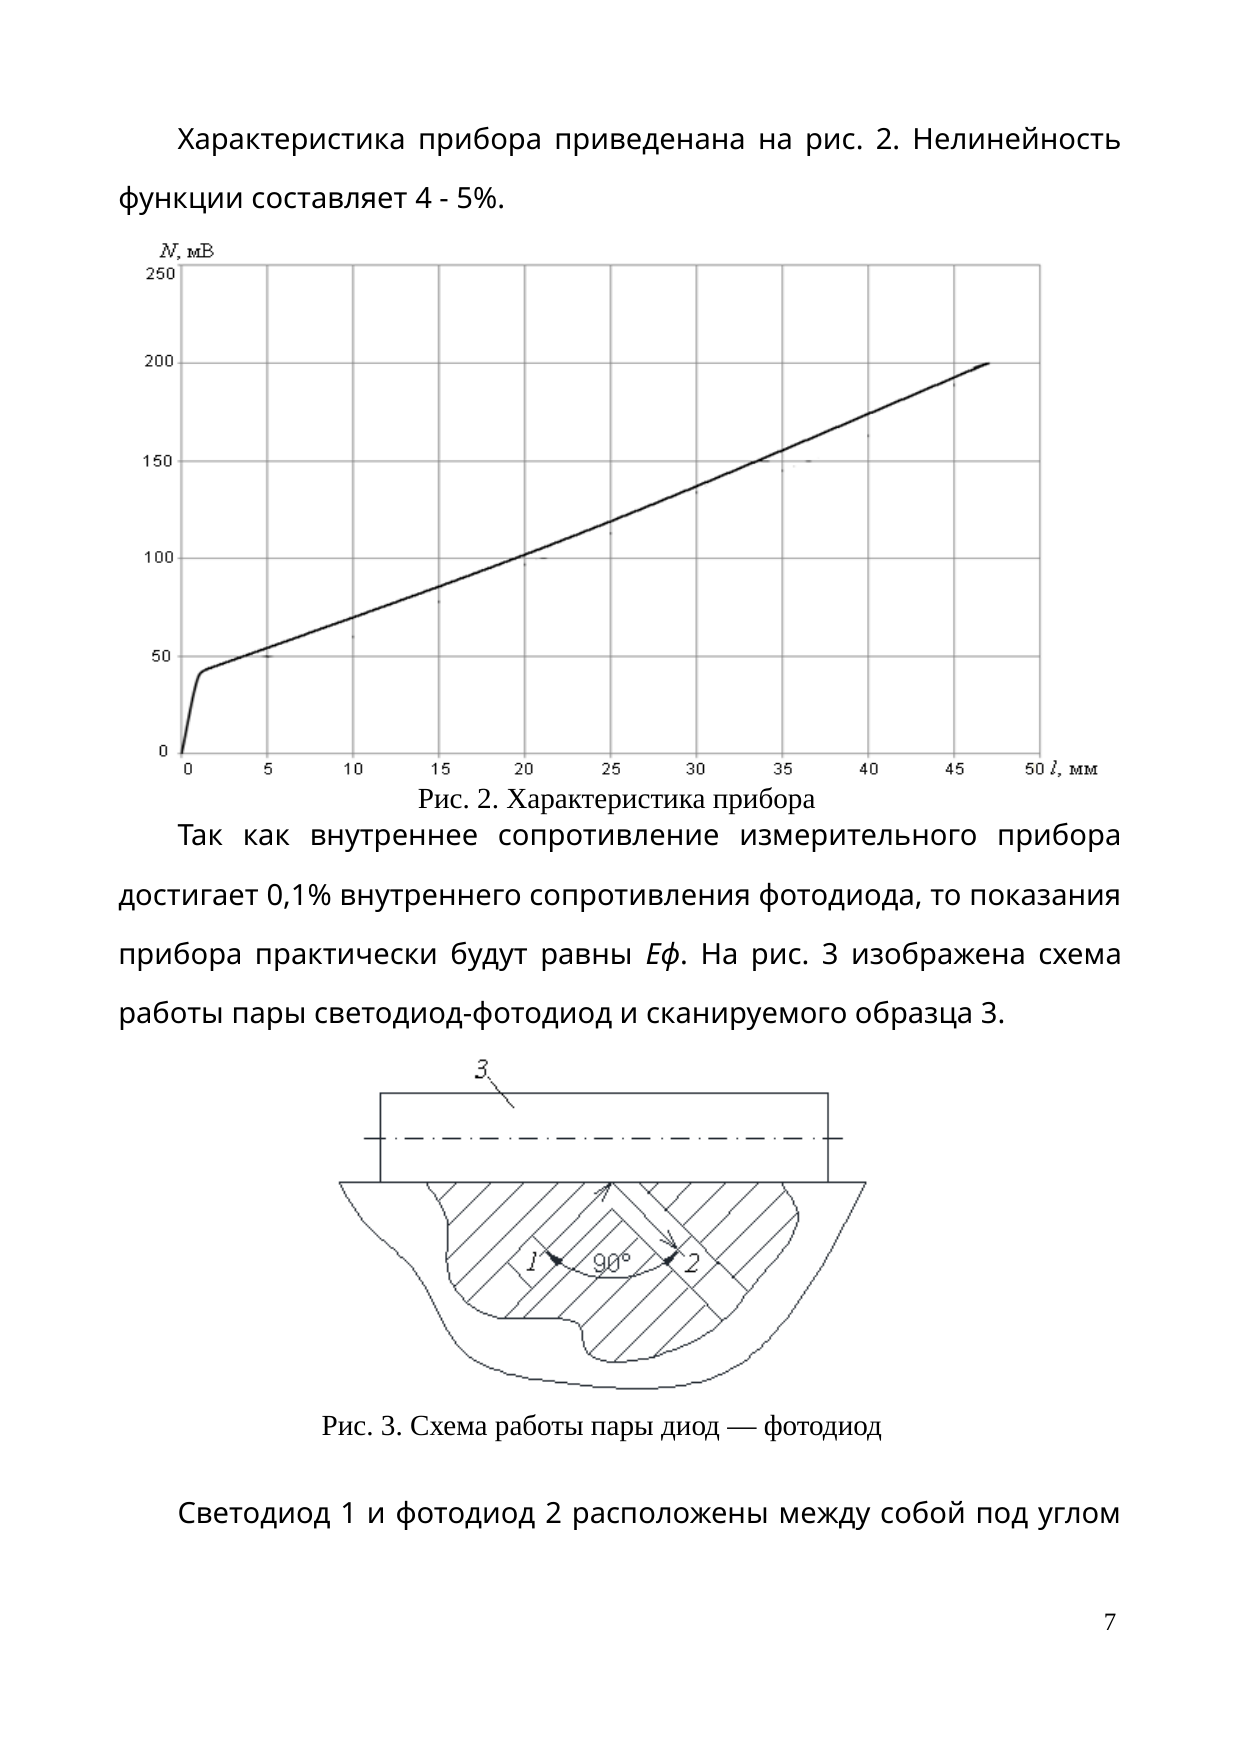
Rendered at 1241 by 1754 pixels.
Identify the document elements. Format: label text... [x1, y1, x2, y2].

picture [322, 1052, 887, 1407]
text Характеристика прибора приведенана на рис. 2. Нелинейность функции составляет 4 - 5%. [118, 118, 1122, 217]
table_cell Рис. 3. Схема работы пары диод — фотодиод [107, 1409, 1104, 1492]
table_header [107, 237, 141, 781]
text Так как внутреннее сопротивление измерительного прибора достигает 0,1% внутреннего сопротивления фотодиода, то показания прибора практически будут равны Еф. На рис. 3 изображена схема работы пары светодиод-фотодиод и сканируемого образца 3. [118, 814, 1122, 1032]
table_header [107, 1052, 1104, 1408]
table_header [1099, 237, 1133, 781]
text Светодиод 1 и фотодиод 2 расположены между собой под углом [118, 1492, 1122, 1532]
table_cell Рис. 2. Характеристика прибора [107, 781, 1133, 814]
